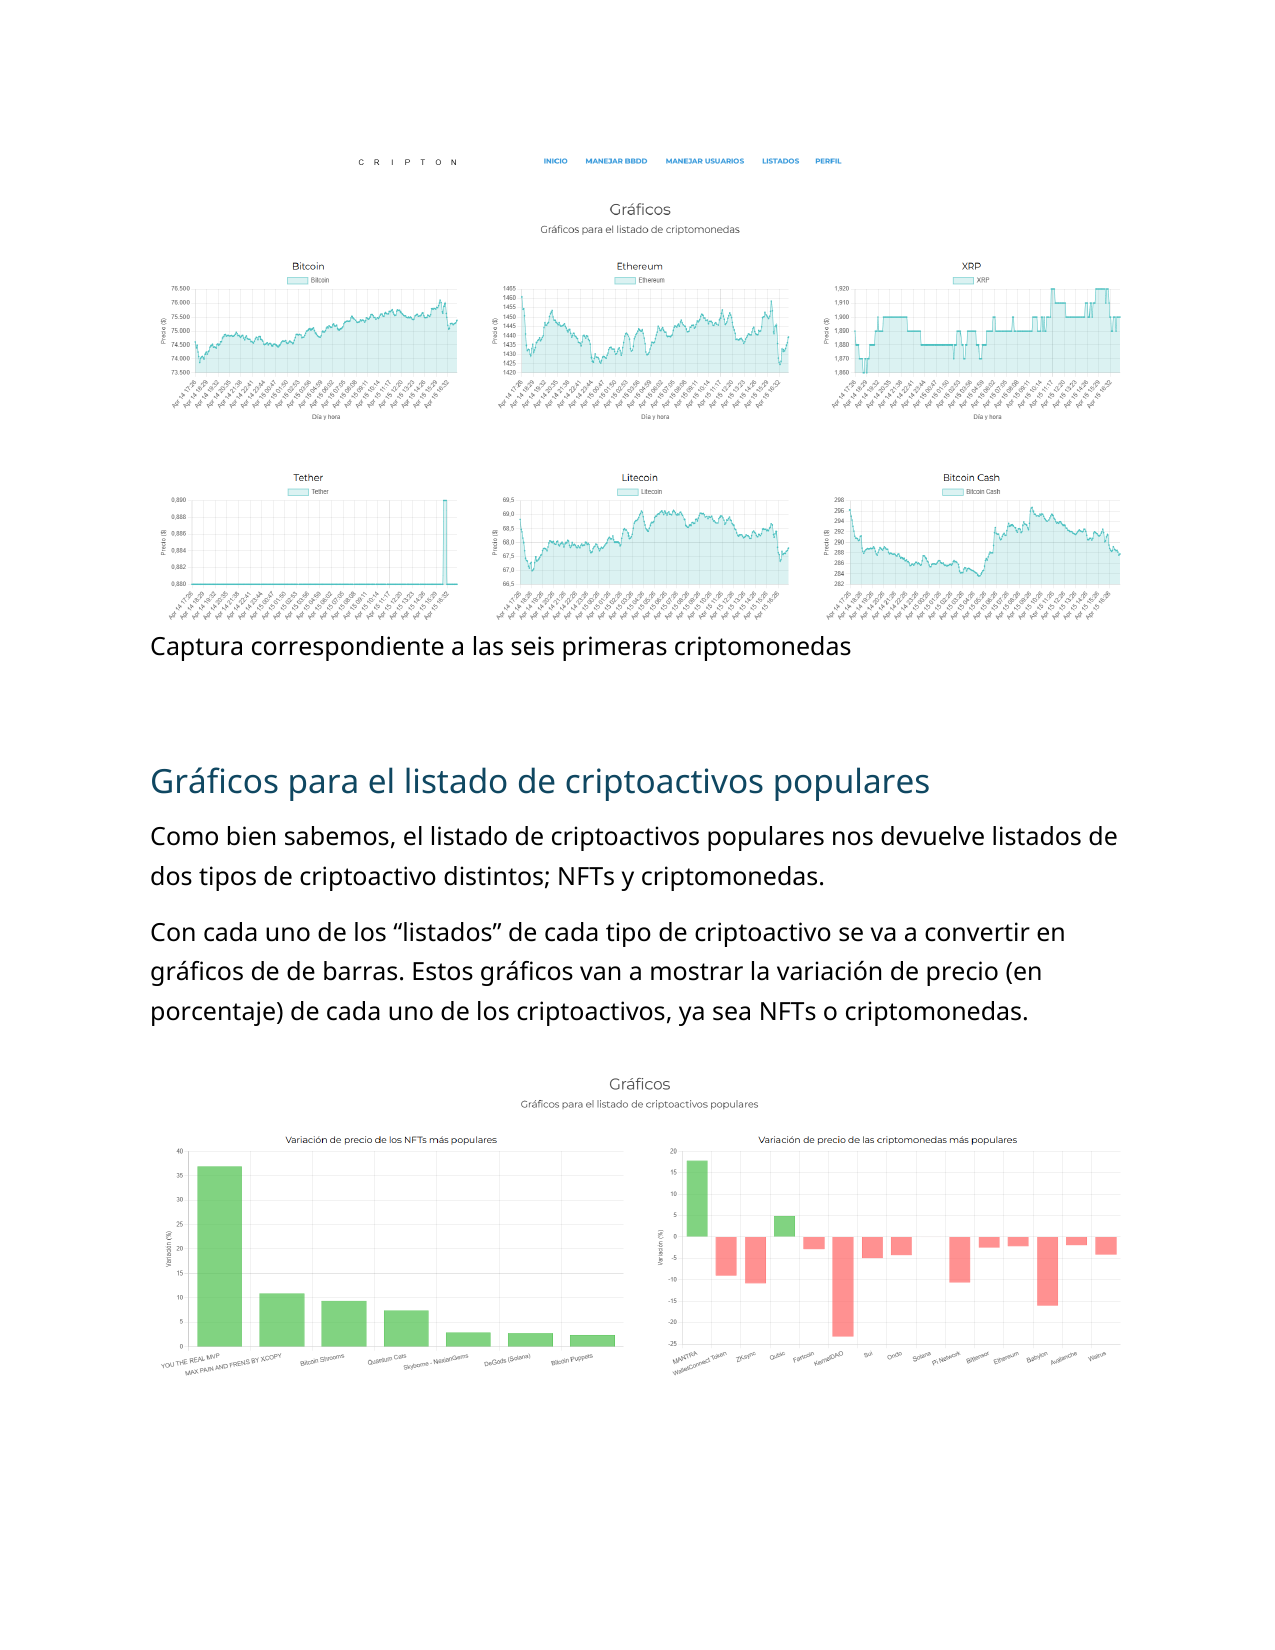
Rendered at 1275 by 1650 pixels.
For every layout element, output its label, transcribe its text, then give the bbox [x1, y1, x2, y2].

text Captura correspondiente a las seis primeras criptomonedas [150, 624, 1125, 663]
text Con cada uno de los “listados” de cada tipo de criptoactivo se va a convertir en gráficos de de barras. Estos gráficos van a mostrar la variación de precio (en porcentaje) de cada uno de los criptoactivos, ya sea NFTs o criptomonedas. [150, 914, 1125, 1027]
text Como bien sabemos, el listado de criptoactivos populares nos devuelve listados de dos tipos de criptoactivo distintos; NFTs y criptomonedas. [150, 819, 1125, 892]
subtitle Gráficos para el listado de criptoactivos populares [150, 758, 1125, 803]
